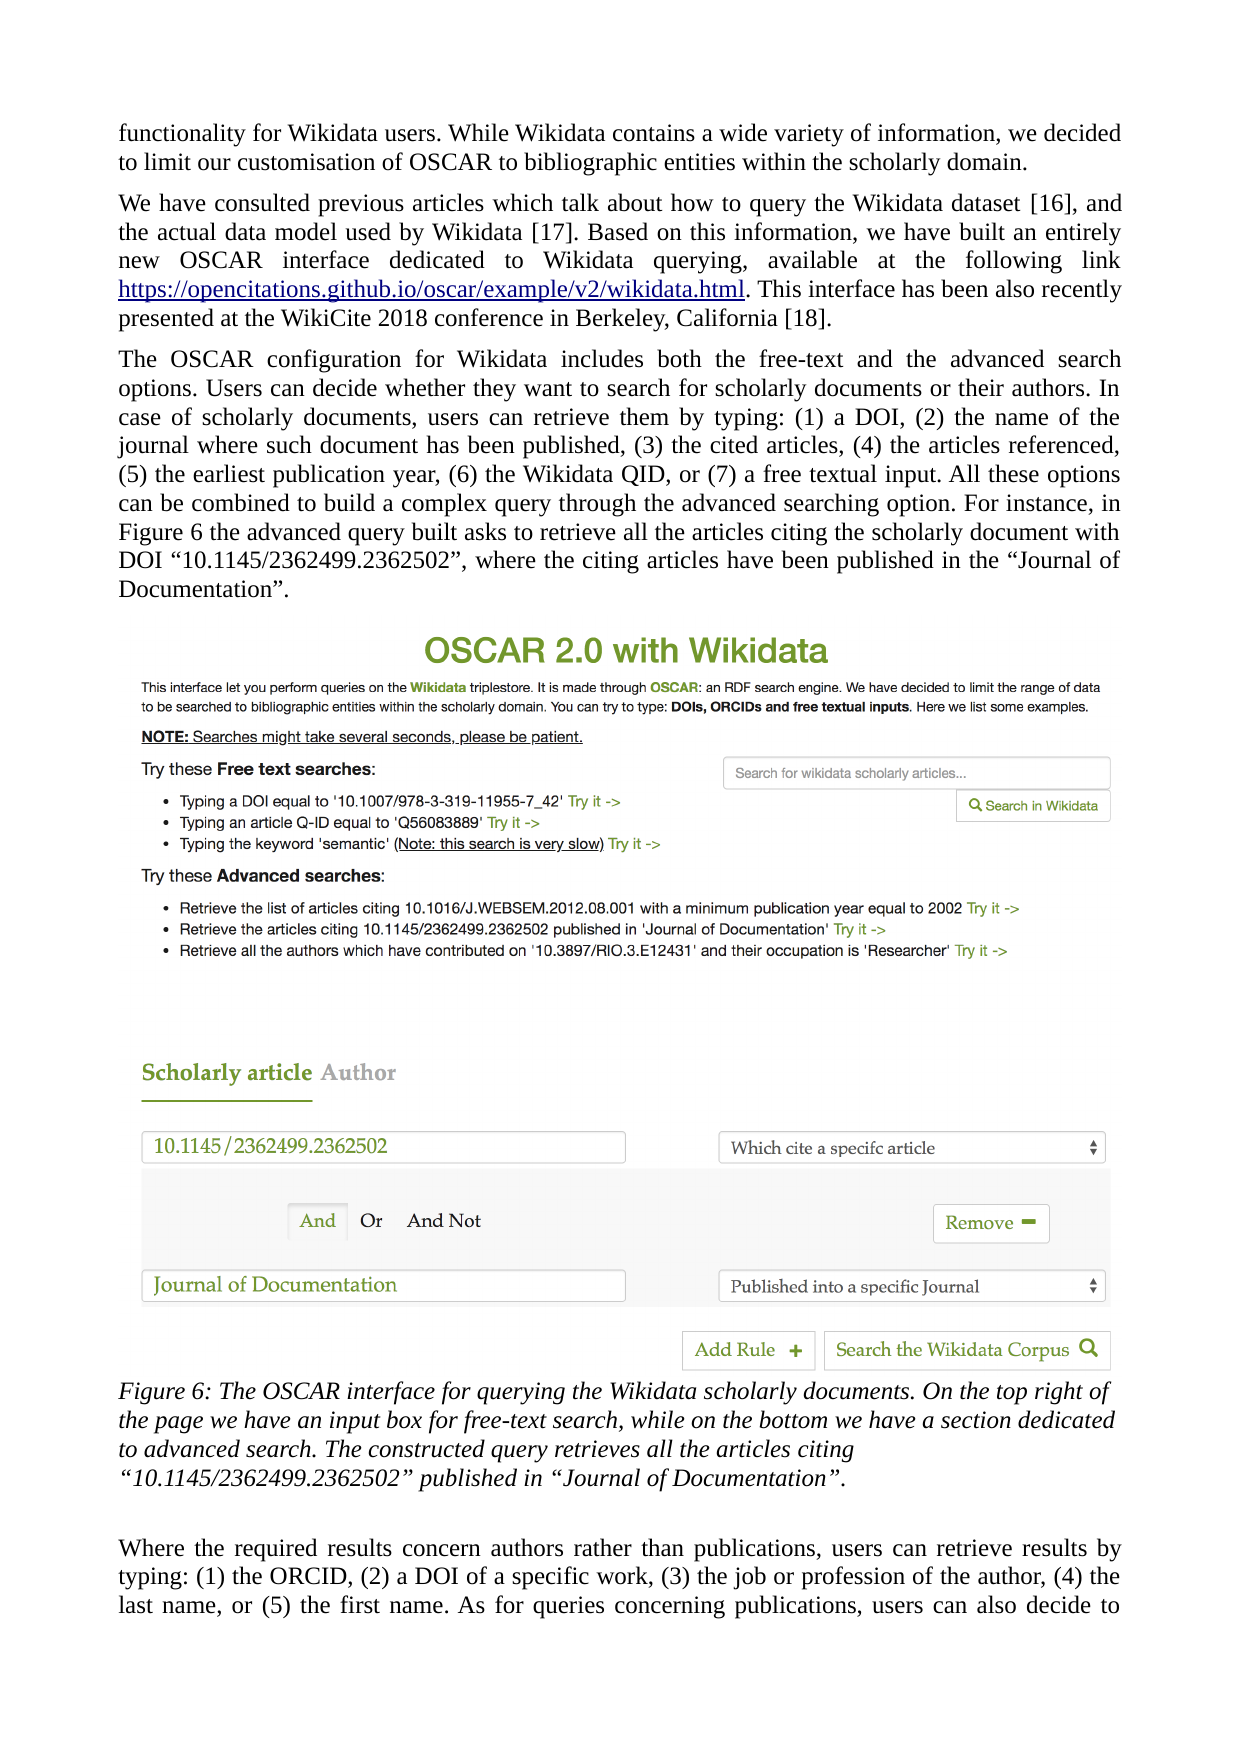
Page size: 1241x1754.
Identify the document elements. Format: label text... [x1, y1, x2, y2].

picture [118, 615, 1123, 1377]
text functionality for Wikidata users. While Wikidata contains a wide variety of information, we decided to limit our customisation of OSCAR to bibliographic entities within the scholarly domain. [118, 118, 1122, 176]
text Figure 6: The OSCAR interface for querying the Wikidata scholarly documents. On the top right of the page we have an input box for free-text search, while on the bottom we have a section dedicated to advanced search. The constructed query retrieves all the articles citing “10.1145/2362499.2362502” published in “Journal of Documentation”. [118, 1377, 1122, 1491]
text We have consulted previous articles which talk about how to query the Wikidata dataset [16], and the actual data model used by Wikidata [17]. Based on this information, we have built an entirely new OSCAR interface dedicated to Wikidata querying, available at the following link https://opencitations.github.io/oscar/example/v2/wikidata.html. This interface has been also recently presented at the WikiCite 2018 conference in Berkeley, California [18]. [118, 188, 1122, 332]
text The OSCAR configuration for Wikidata includes both the free-text and the advanced search options. Users can decide whether they want to search for scholarly documents or their authors. In case of scholarly documents, users can retrieve them by typing: (1) a DOI, (2) the name of the journal where such document has been published, (3) the cited articles, (4) the articles referenced, (5) the earliest publication year, (6) the Wikidata QID, or (7) a free textual input. All these options can be combined to build a complex query through the advanced searching option. For instance, in Figure 6 the advanced query built asks to retrieve all the articles citing the scholarly document with DOI “10.1145/2362499.2362502”, where the citing articles have been published in the “Journal of Documentation”. [118, 344, 1122, 603]
text Where the required results concern authors rather than publications, users can retrieve results by typing: (1) the ORCID, (2) a DOI of a specific work, (3) the job or profession of the author, (4) the last name, or (5) the first name. As for queries concerning publications, users can also decide to [118, 1533, 1122, 1619]
